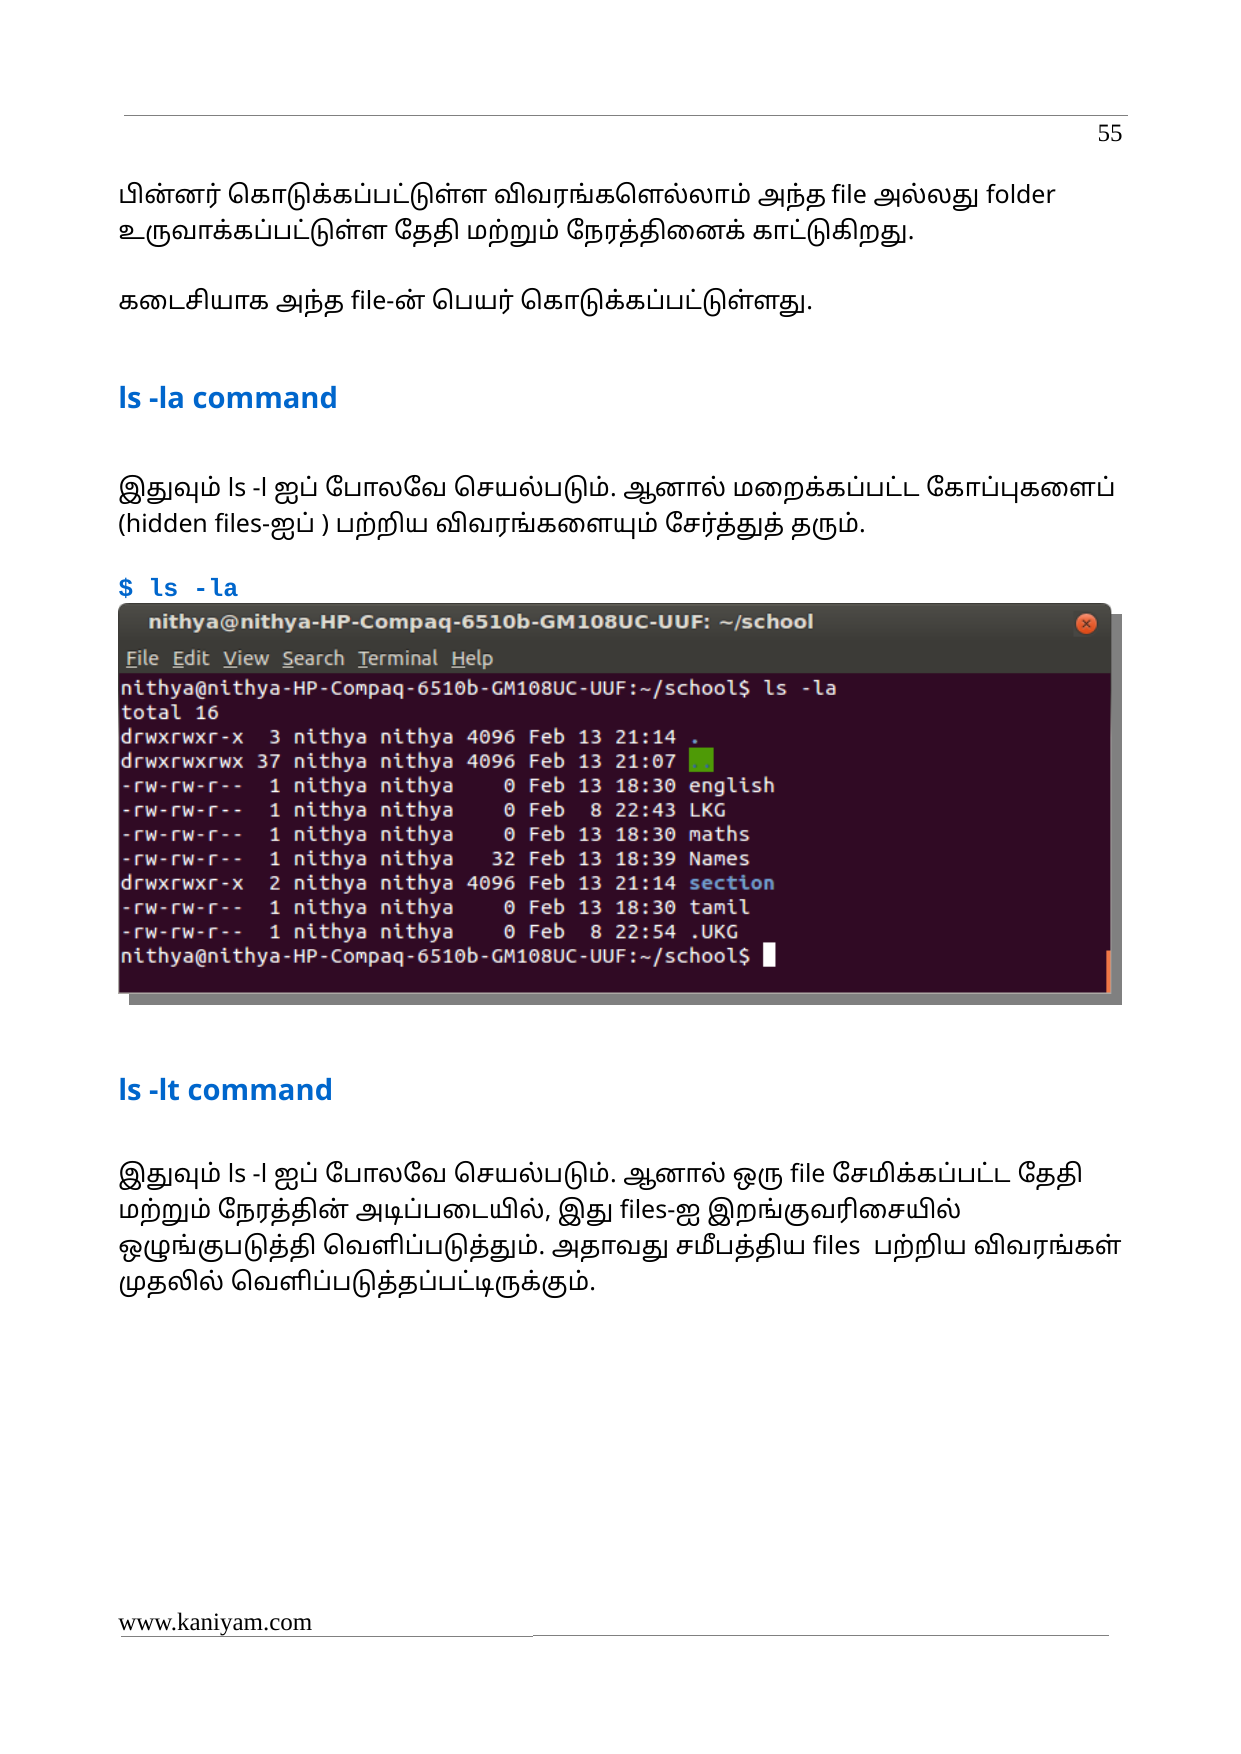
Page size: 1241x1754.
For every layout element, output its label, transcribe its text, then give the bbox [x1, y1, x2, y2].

text பின்னர் கொடுக்கப்பட்டுள்ள விவரங்களெல்லாம் அந்தfile அல்லது folder உருவாக்கப்பட்டுள்ள தேதி மற்றும் நேரத்தினைக் காட்டுகிறது. கடைசியாக அந்த file-ன் பெயர் கொடுக்கப்பட்டுள்ளது. [118, 176, 1122, 353]
subtitle ls -la command [118, 378, 1122, 417]
text இதுவும் ls -l ஐப் போலவே செயல்படும். ஆனால் ஒரு file சேமிக்கப்பட்ட தேதி மற்றும் நேரத்தின் அடிப்படையில், இது files-ஐ இறங்குவரிசையில் ஒழுங்குபடுத்தி வெளிப்படுத்தும். அதாவது சமீபத்திய files பற்றிய விவரங்கள் முதலில் வெளிப்படுத்தப்பட்டிருக்கும். [118, 1156, 1122, 1300]
text இதுவும் ls -l ஐப் போலவே செயல்படும். ஆனால் மறைக்கப்பட்ட கோப்புகளைப் (hidden files-ஐப் ) பற்றிய விவரங்களையும் சேர்த்துத் தரும். [118, 469, 1122, 542]
subtitle ls -lt command [118, 1069, 1122, 1109]
text $ ls -la [118, 576, 1122, 604]
picture [118, 603, 1112, 994]
